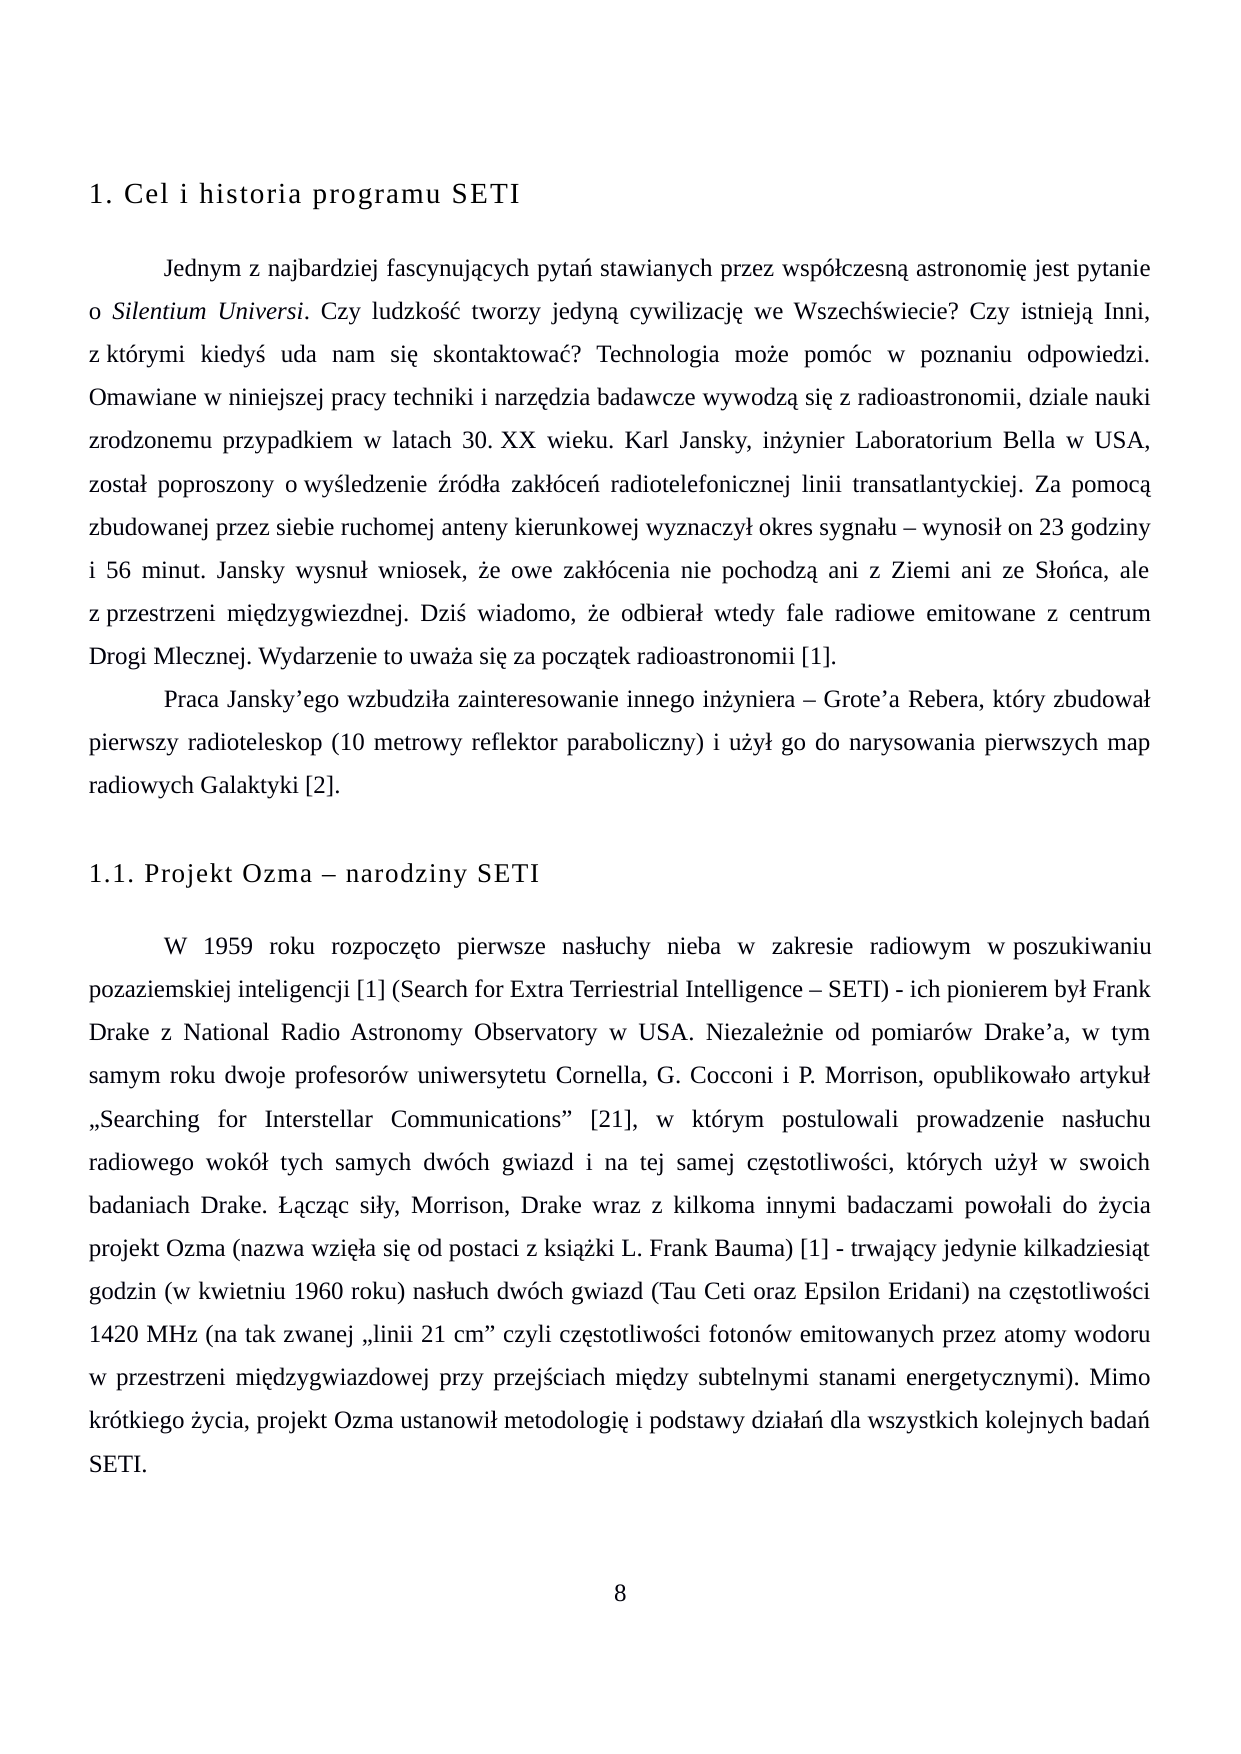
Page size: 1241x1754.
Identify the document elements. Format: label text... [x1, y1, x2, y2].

subtitle 1.1. Projekt Ozma – narodziny SETI [88, 857, 1152, 888]
subtitle 1. Cel i historia programu SETI [88, 176, 1152, 210]
text W 1959 roku rozpoczęto pierwsze nasłuchy nieba w zakresie radiowym w poszukiwaniu pozaziemskiej inteligencji [1] (Search for Extra Terriestrial Intelligence – SETI) - ich pionierem był Frank Drake z National Radio Astronomy Observatory w USA. Niezależnie od pomiarów Drake’a, w tym samym roku dwoje profesorów uniwersytetu Cornella, G. Cocconi i P. Morrison, opublikowało artykuł „Searching for Interstellar Communications” [21], w którym postulowali prowadzenie nasłuchu radiowego wokół tych samych dwóch gwiazd i na tej samej częstotliwości, których użył w swoich badaniach Drake. Łącząc siły, Morrison, Drake wraz z kilkoma innymi badaczami powołali do życia projekt Ozma (nazwa wzięła się od postaci z książki L. Frank Bauma) [1] - trwający jedynie kilkadziesiąt godzin (w kwietniu 1960 roku) nasłuch dwóch gwiazd (Tau Ceti oraz Epsilon Eridani) na częstotliwości 1420 MHz (na tak zwanej „linii 21 cm” czyli częstotliwości fotonów emitowanych przez atomy wodoru w przestrzeni międzygwiazdowej przy przejściach między subtelnymi stanami energetycznymi). Mimo krótkiego życia, projekt Ozma ustanowił metodologię i podstawy działań dla wszystkich kolejnych badań SETI. [88, 931, 1152, 1477]
text Praca Jansky’ego wzbudziła zainteresowanie innego inżyniera – Grote’a Rebera, który zbudował pierwszy radioteleskop (10 metrowy reflektor paraboliczny) i użył go do narysowania pierwszych map radiowych Galaktyki [2]. [88, 684, 1152, 799]
text Jednym z najbardziej fascynujących pytań stawianych przez współczesną astronomię jest pytanie o Silentium Universi. Czy ludzkość tworzy jedyną cywilizację we Wszechświecie? Czy istnieją Inni, z którymi kiedyś uda nam się skontaktować? Technologia może pomóc w poznaniu odpowiedzi. Omawiane w niniejszej pracy techniki i narzędzia badawcze wywodzą się z radioastronomii, dziale nauki zrodzonemu przypadkiem w latach 30. XX wieku. Karl Jansky, inżynier Laboratorium Bella w USA, został poproszony o wyśledzenie źródła zakłóceń radiotelefonicznej linii transatlantyckiej. Za pomocą zbudowanej przez siebie ruchomej anteny kierunkowej wyznaczył okres sygnału – wynosił on 23 godziny i 56 minut. Jansky wysnuł wniosek, że owe zakłócenia nie pochodzą ani z Ziemi ani ze Słońca, ale z przestrzeni międzygwiezdnej. Dziś wiadomo, że odbierał wtedy fale radiowe emitowane z centrum Drogi Mlecznej. Wydarzenie to uważa się za początek radioastronomii [1]. [88, 253, 1152, 670]
